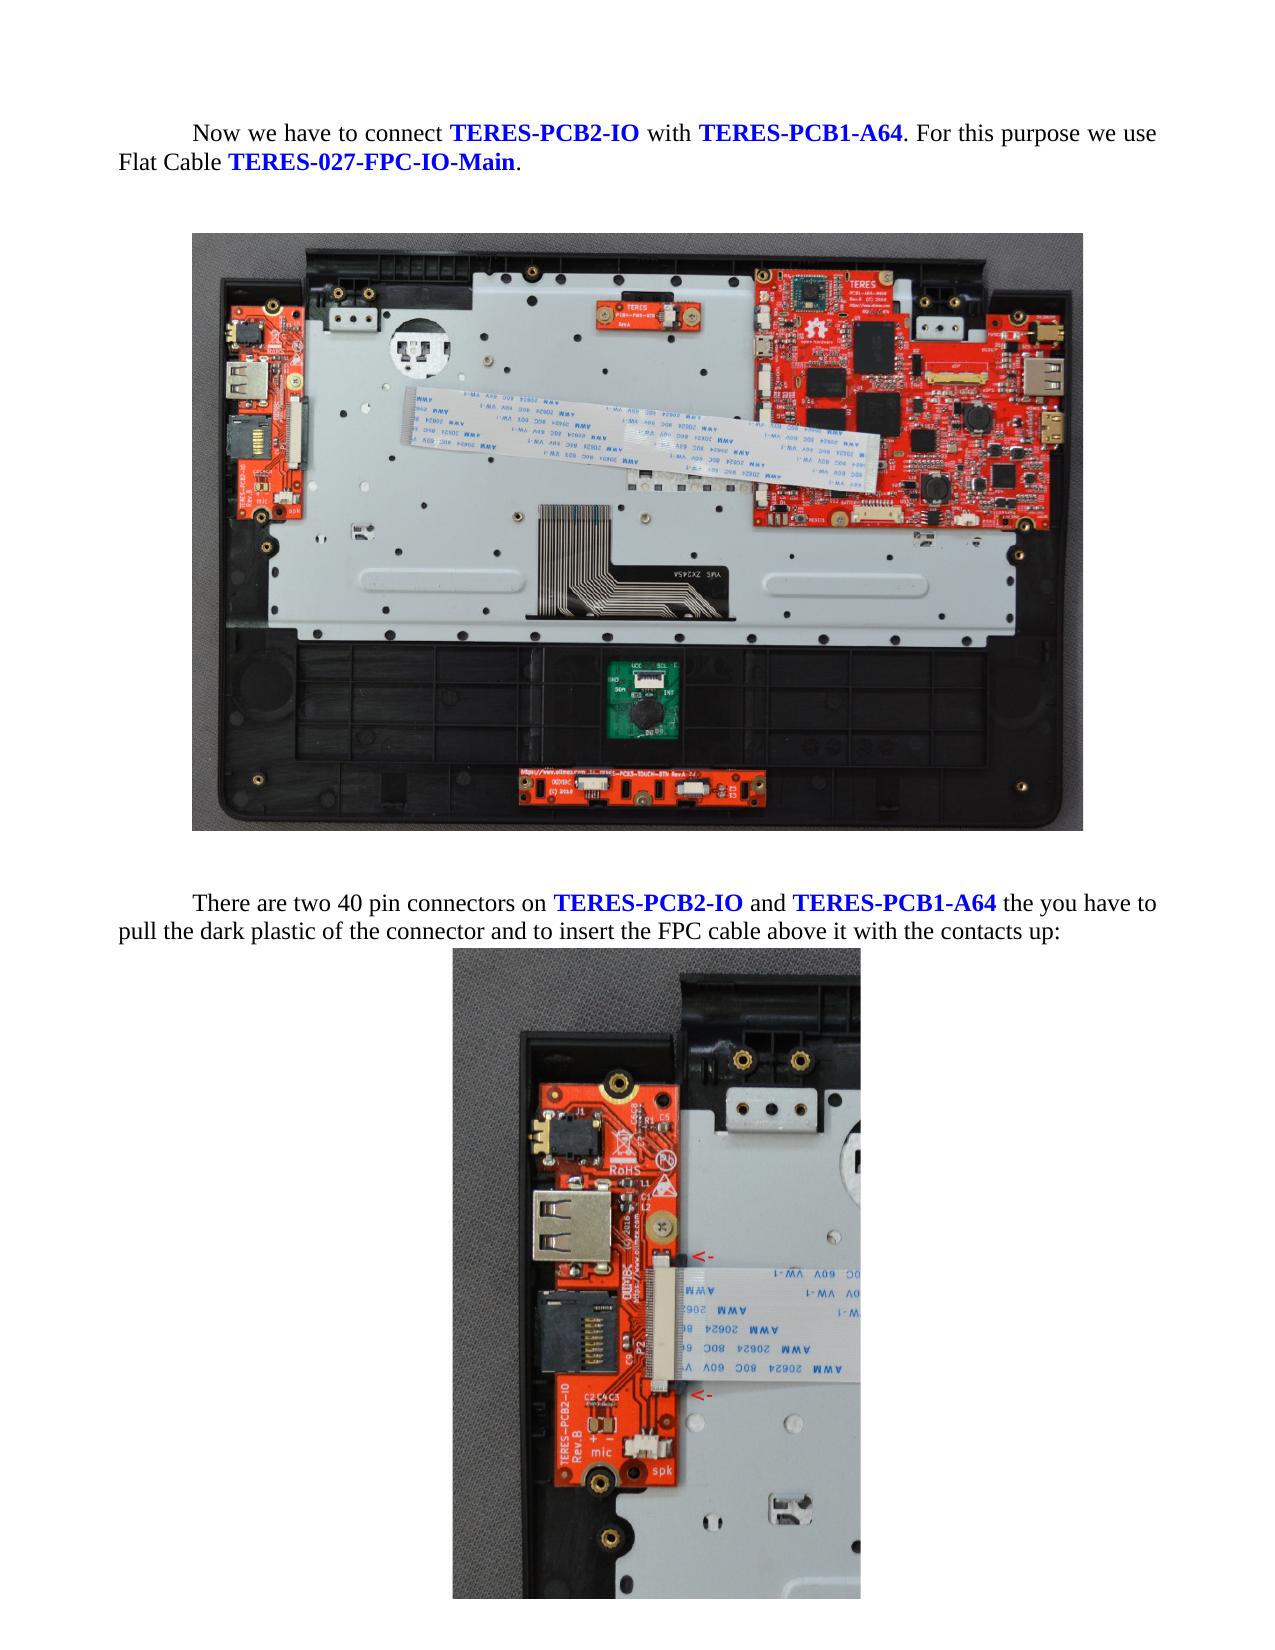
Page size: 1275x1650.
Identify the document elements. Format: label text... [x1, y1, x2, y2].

picture [452, 948, 861, 1599]
text Now we have to connect TERES-PCB2-IO with TERES-PCB1-A64. For this purpose we use Flat Cable TERES-027-FPC-IO-Main. [118, 118, 1157, 176]
text There are two 40 pin connectors on TERES-PCB2-IO and TERES-PCB1-A64 the you have to pull the dark plastic of the connector and to insert the FPC cable above it with the contacts up: [118, 888, 1157, 945]
picture [192, 233, 1084, 831]
